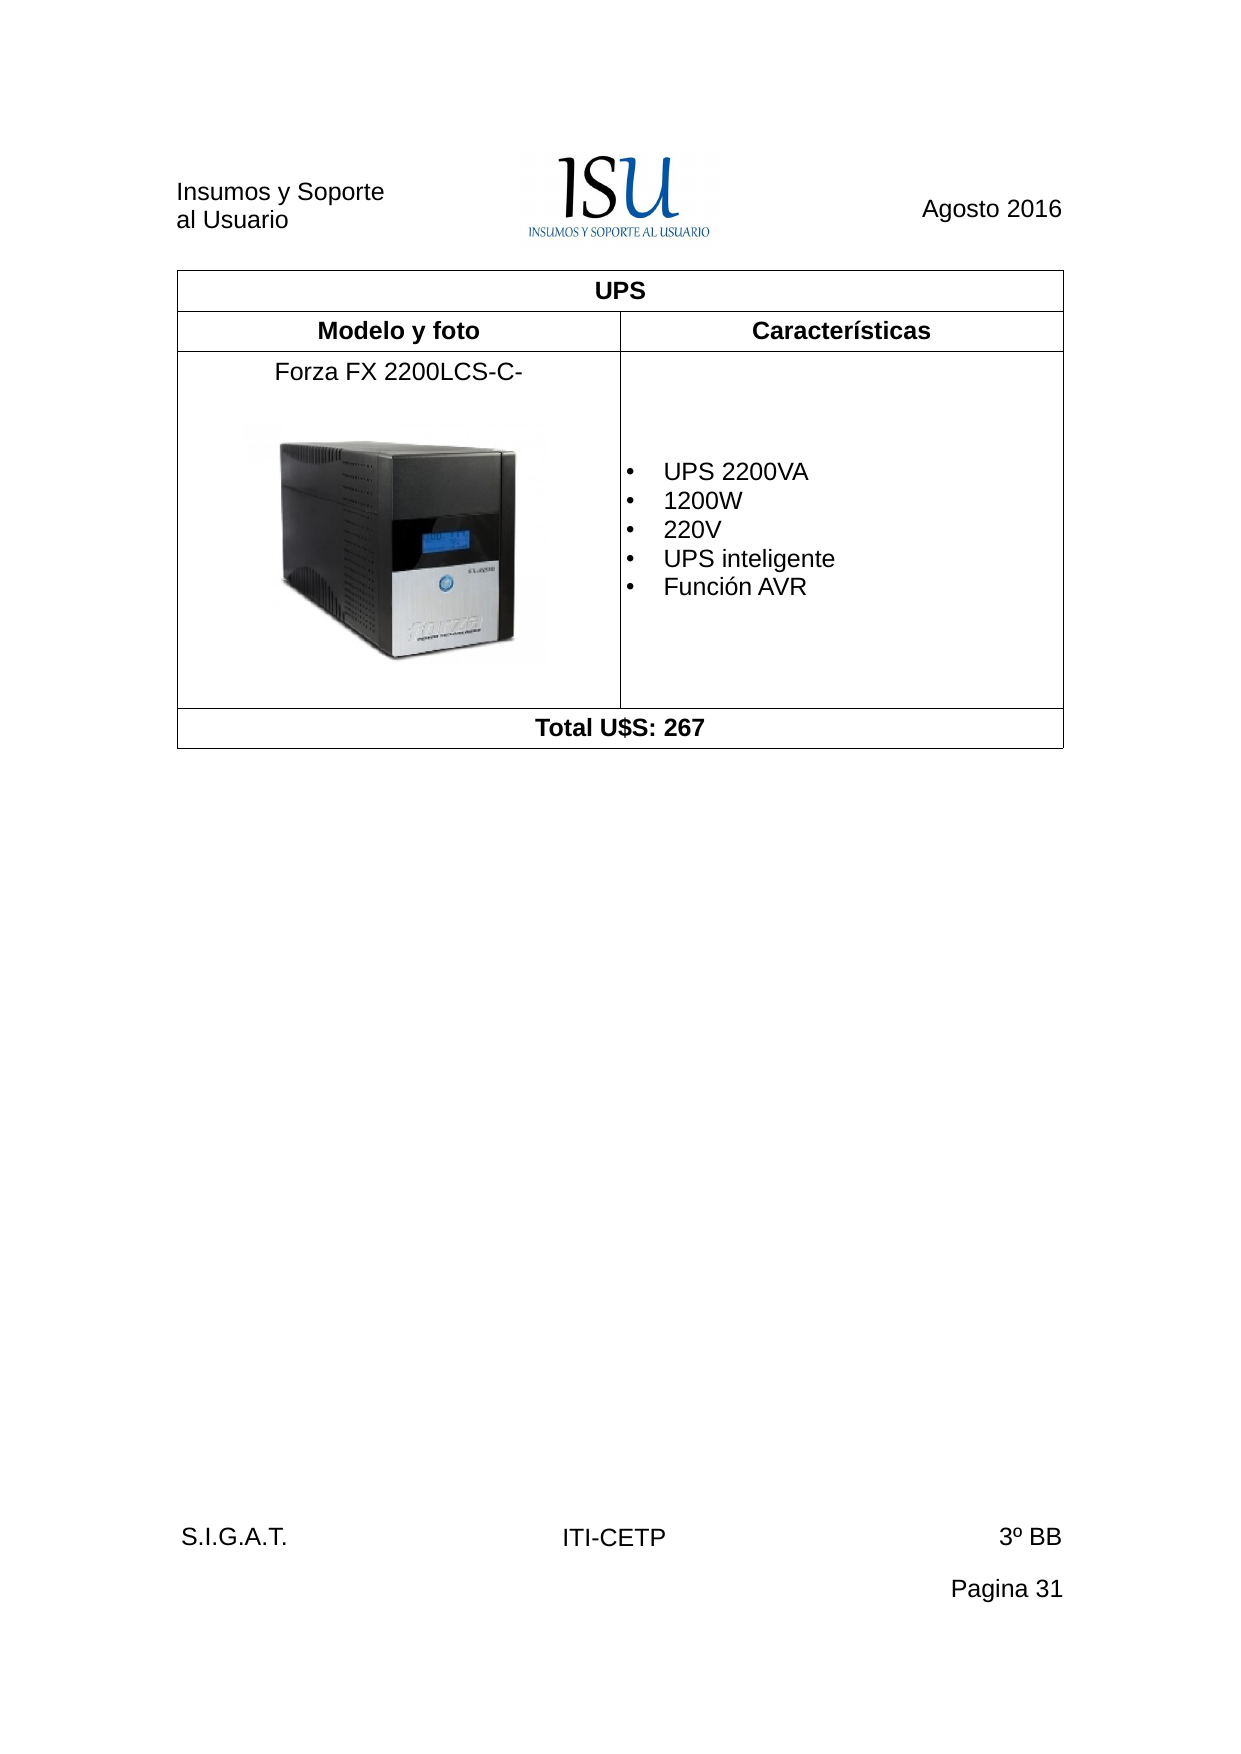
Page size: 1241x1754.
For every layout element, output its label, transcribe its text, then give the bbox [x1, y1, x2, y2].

table_cell UPS 2200VA 1200W 220V UPS inteligente Función AVR [621, 352, 1063, 707]
table_cell Características [621, 312, 1063, 351]
table_cell Modelo y foto [178, 312, 620, 351]
table_cell Forza FX 2200LCS-C- [178, 352, 620, 707]
picture [517, 138, 723, 252]
table_header UPS [178, 271, 1063, 311]
table_cell Total U$S: 267 [178, 709, 1063, 748]
picture [243, 391, 548, 696]
